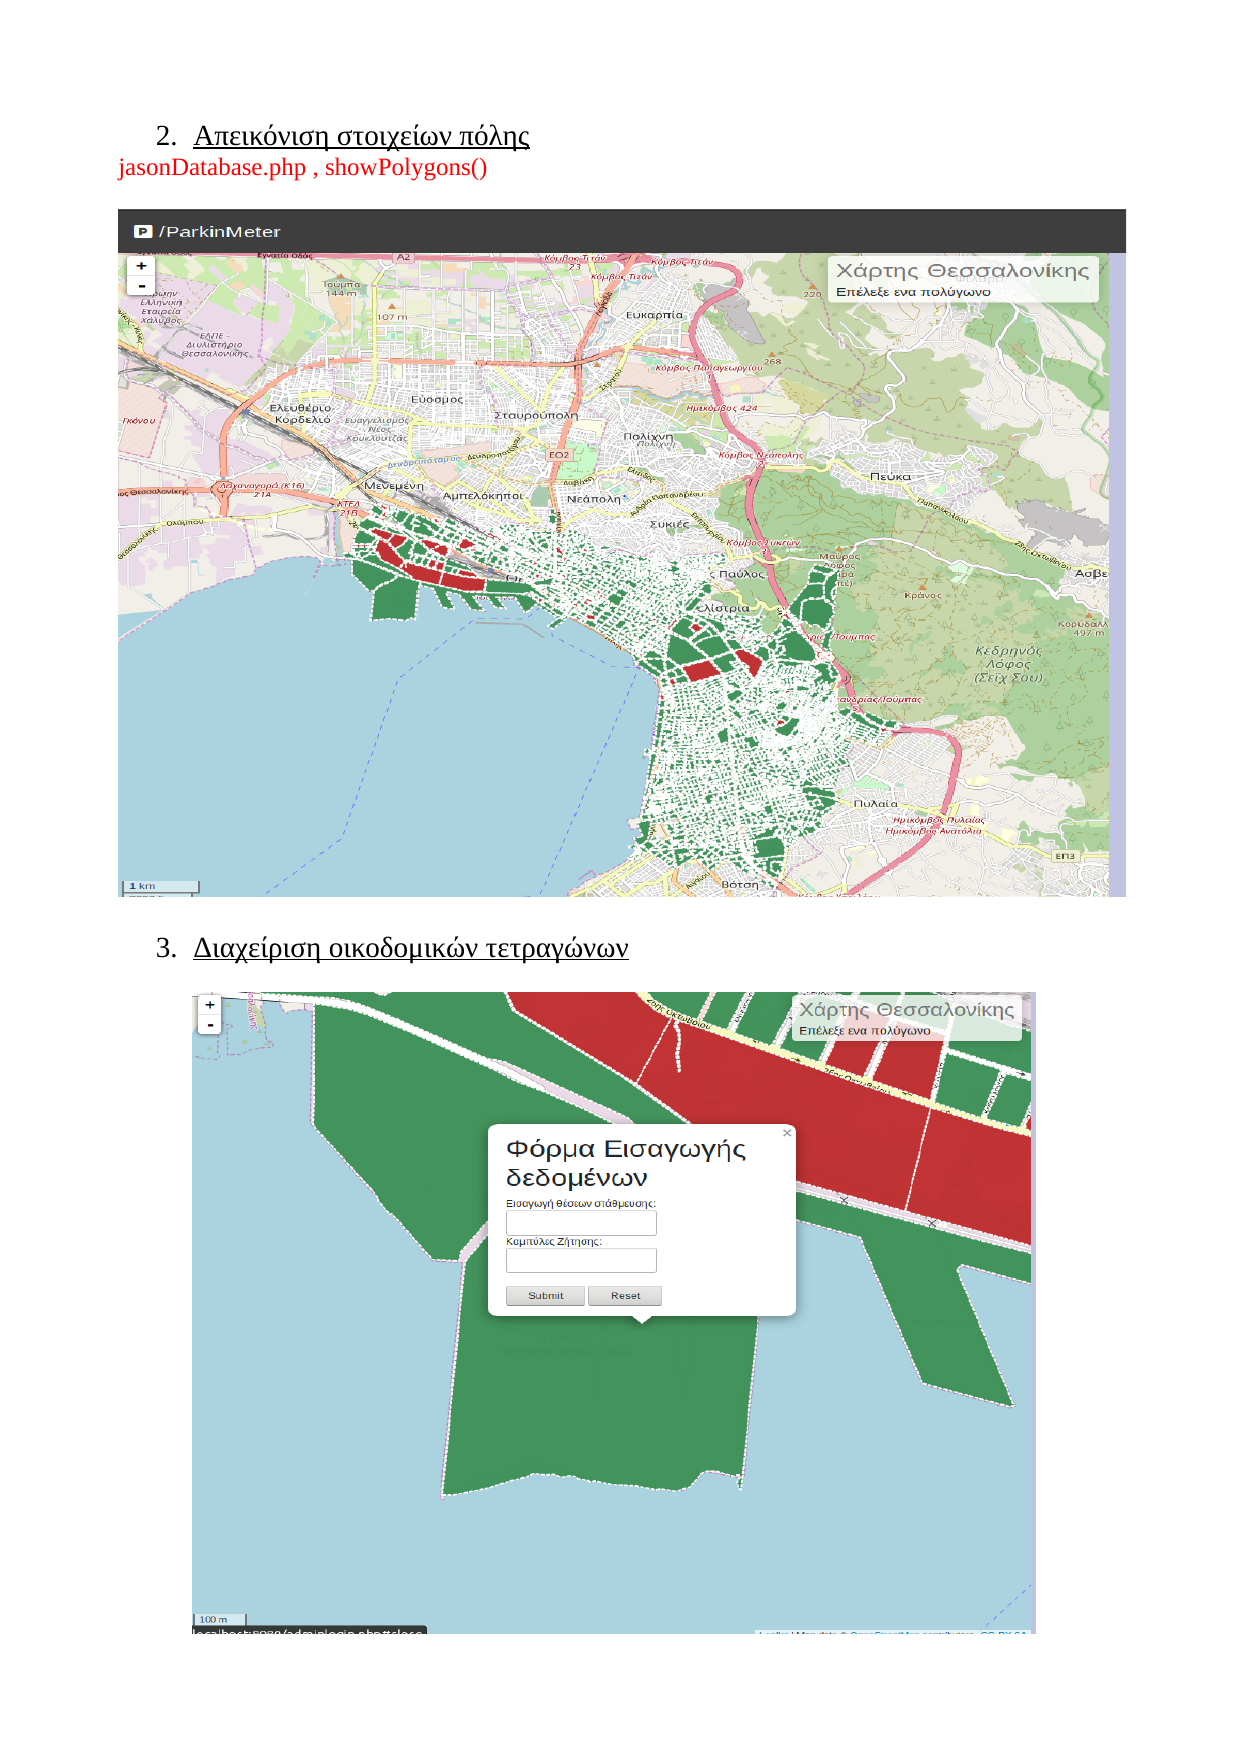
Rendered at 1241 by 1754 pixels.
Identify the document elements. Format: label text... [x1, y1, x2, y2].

list Διαχείριση οικοδομικών τετραγώνων [156, 930, 1122, 963]
text jasonDatabase.php , showPolygons() [118, 152, 1122, 180]
list Απεικόνιση στοιχείων πόλης [156, 118, 1122, 152]
